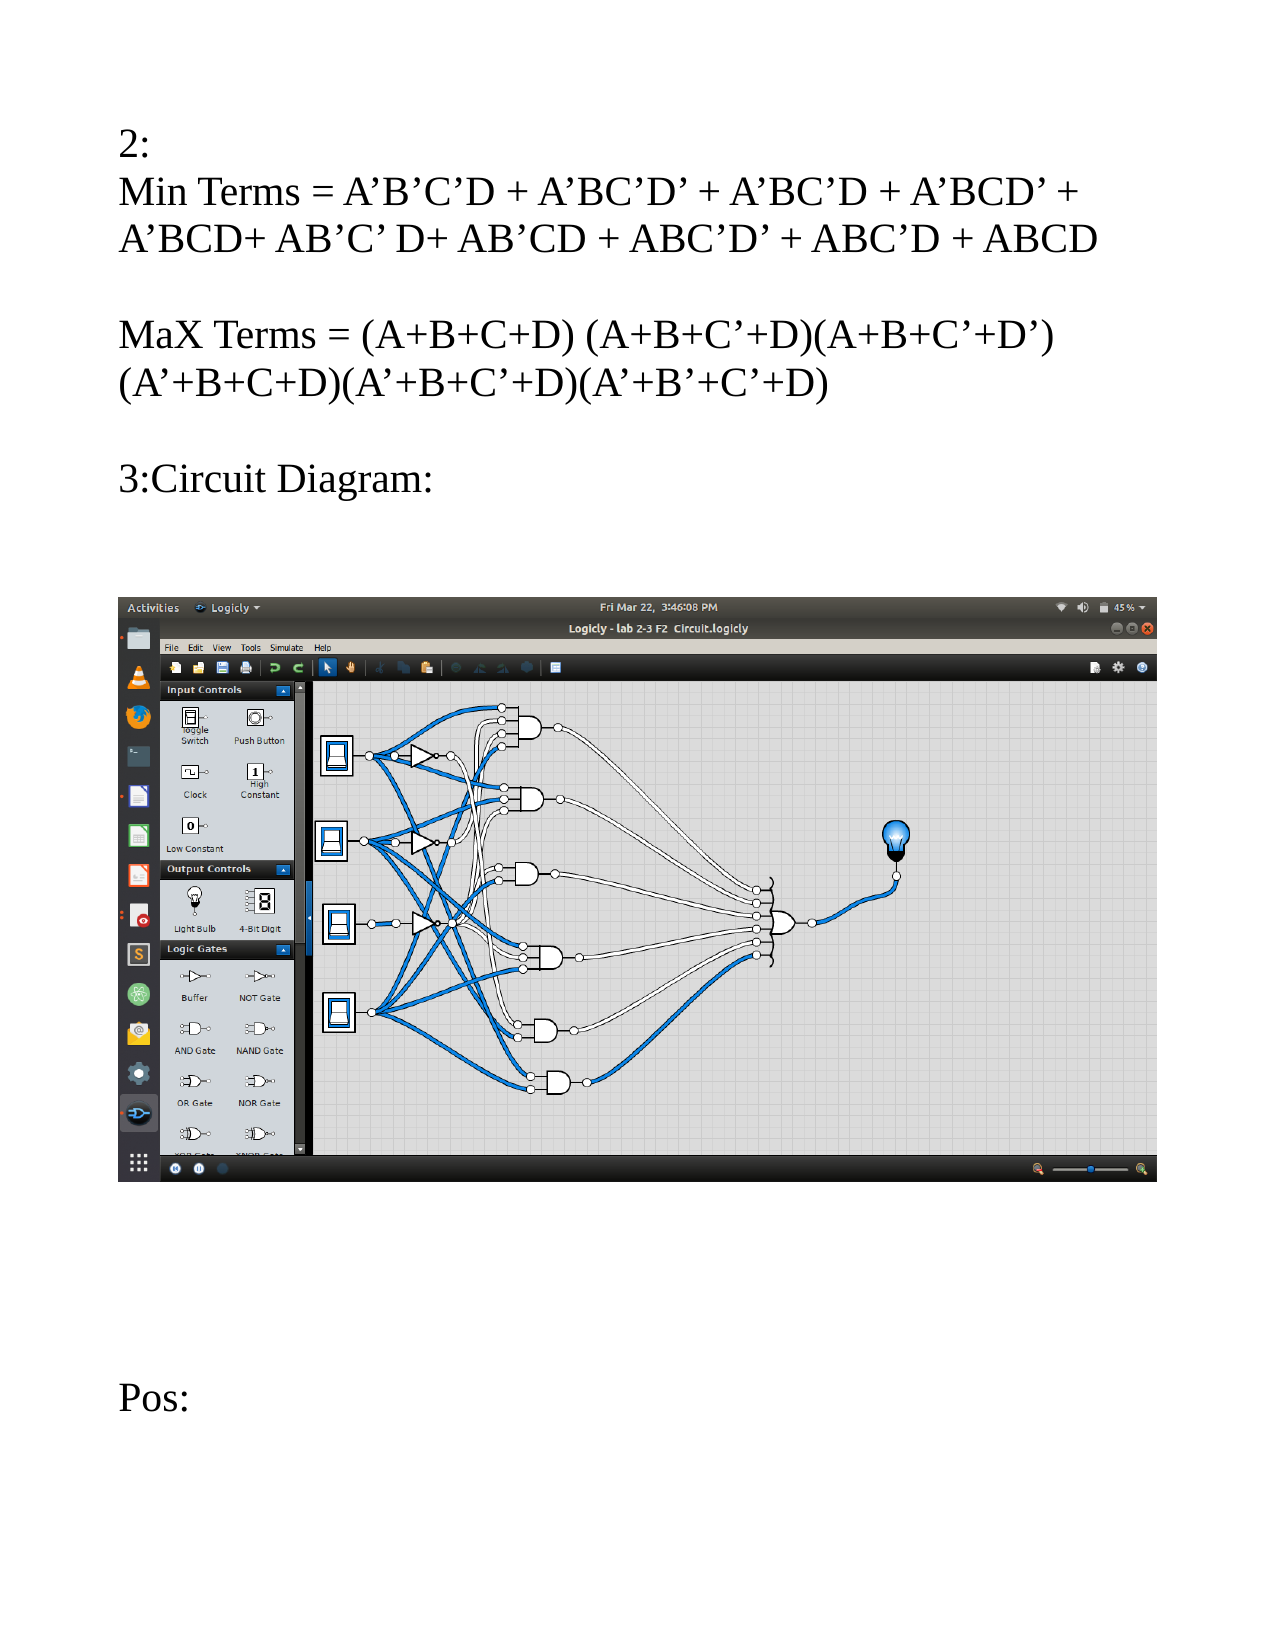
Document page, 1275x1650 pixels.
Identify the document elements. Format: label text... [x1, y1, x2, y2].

text (A’+B+C+D)(A’+B+C’+D)(A’+B’+C’+D) [118, 358, 1157, 406]
picture [118, 597, 1157, 1182]
text 3:Circuit Diagram: [118, 453, 1157, 501]
text 2: [118, 118, 1157, 166]
text MaX Terms = (A+B+C+D) (A+B+C’+D)(A+B+C’+D’) [118, 310, 1157, 358]
text Pos: [118, 1373, 1157, 1421]
text Min Terms = A’B’C’D + A’BC’D’ + A’BC’D + A’BCD’ + A’BCD+ AB’C’ D+ AB’CD + ABC’D’ + ABC’D + ABCD [118, 166, 1157, 262]
